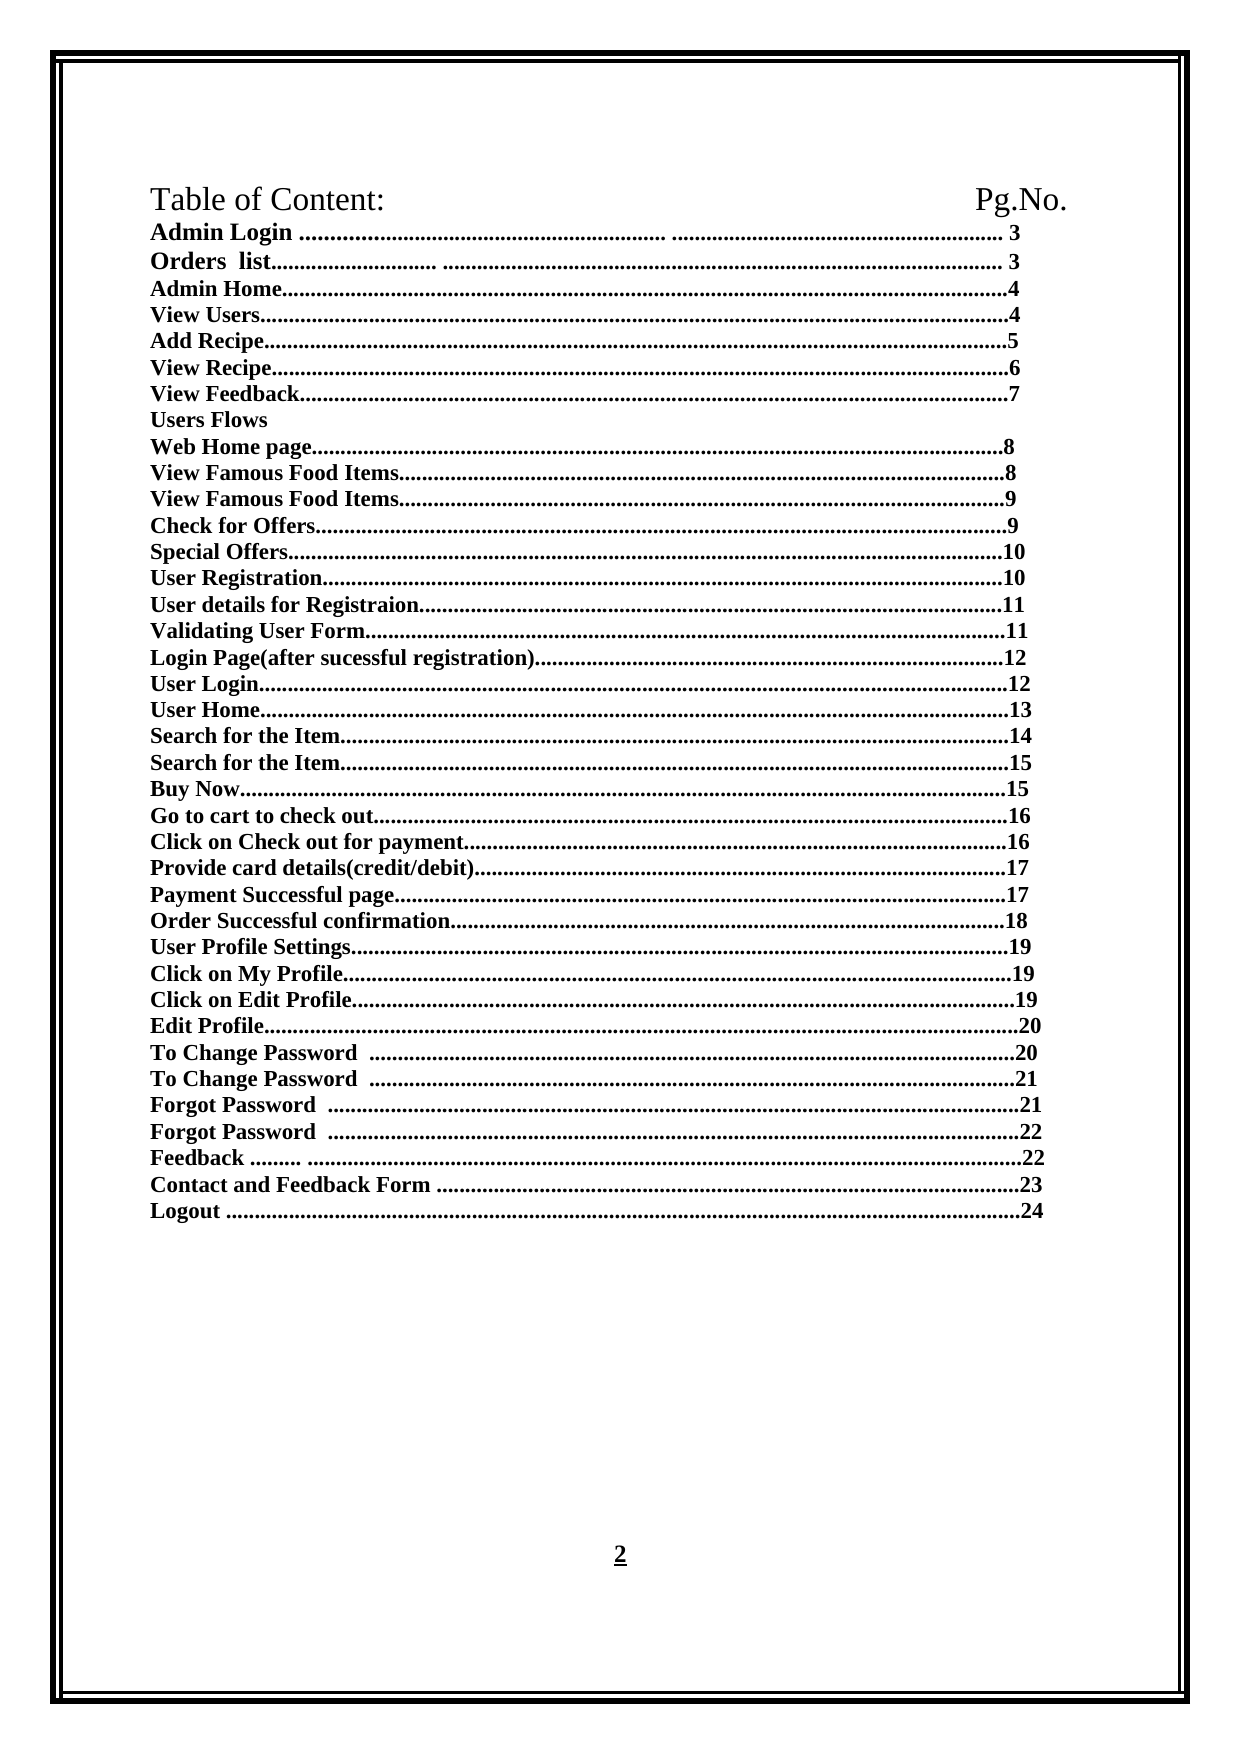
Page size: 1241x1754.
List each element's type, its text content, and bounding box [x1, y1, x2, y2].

text Admin Login ............................................................... .......................................................... 3 [150, 217, 1090, 246]
text Go to cart to check out...............................................................................................................16 [150, 802, 1090, 828]
text Click on Check out for payment...............................................................................................16 [150, 828, 1090, 854]
text View Famous Food Items..........................................................................................................9 [150, 485, 1090, 512]
text Click on Edit Profile....................................................................................................................19 [150, 986, 1090, 1012]
text User Login...................................................................................................................................12 [150, 670, 1090, 696]
text View Users...................................................................................................................................4 [150, 301, 1090, 327]
text To Change Password .................................................................................................................21 [150, 1065, 1090, 1092]
text Search for the Item.....................................................................................................................15 [150, 749, 1090, 775]
text Search for the Item.....................................................................................................................14 [150, 723, 1090, 749]
text User Profile Settings...................................................................................................................19 [150, 933, 1090, 960]
text Special Offers.............................................................................................................................10 [150, 538, 1090, 564]
text Contact and Feedback Form ......................................................................................................23 [150, 1171, 1090, 1197]
text Web Home page.........................................................................................................................8 [150, 433, 1090, 459]
text To Change Password .................................................................................................................20 [150, 1039, 1090, 1065]
text User details for Registraion......................................................................................................11 [150, 591, 1090, 617]
text Add Recipe..................................................................................................................................5 [150, 327, 1090, 354]
text 2 [150, 1539, 1090, 1568]
text Check for Offers.........................................................................................................................9 [150, 512, 1090, 538]
text Orders list............................. .................................................................................................. 3 [150, 246, 1090, 274]
text View Feedback............................................................................................................................7 [150, 380, 1090, 406]
text Login Page(after sucessful registration)..................................................................................12 [150, 643, 1090, 670]
text Logout ...........................................................................................................................................24 [150, 1197, 1090, 1223]
text User Registration.......................................................................................................................10 [150, 564, 1090, 591]
text Table of Content: Pg.No. [150, 179, 1090, 217]
text Click on My Profile.....................................................................................................................19 [150, 960, 1090, 986]
text Payment Successful page...........................................................................................................17 [150, 881, 1090, 907]
text Buy Now......................................................................................................................................15 [150, 775, 1090, 802]
text View Famous Food Items..........................................................................................................8 [150, 459, 1090, 485]
text User Home...................................................................................................................................13 [150, 696, 1090, 723]
text Validating User Form................................................................................................................11 [150, 617, 1090, 643]
text Feedback ......... .............................................................................................................................22 [150, 1144, 1090, 1171]
text Forgot Password .........................................................................................................................22 [150, 1118, 1090, 1144]
text Edit Profile....................................................................................................................................20 [150, 1012, 1090, 1039]
text Users Flows [150, 406, 1090, 433]
text View Recipe.................................................................................................................................6 [150, 354, 1090, 380]
text Provide card details(credit/debit).............................................................................................17 [150, 854, 1090, 881]
text Admin Home...............................................................................................................................4 [150, 274, 1090, 301]
text Order Successful confirmation.................................................................................................18 [150, 907, 1090, 933]
text Forgot Password .........................................................................................................................21 [150, 1092, 1090, 1118]
